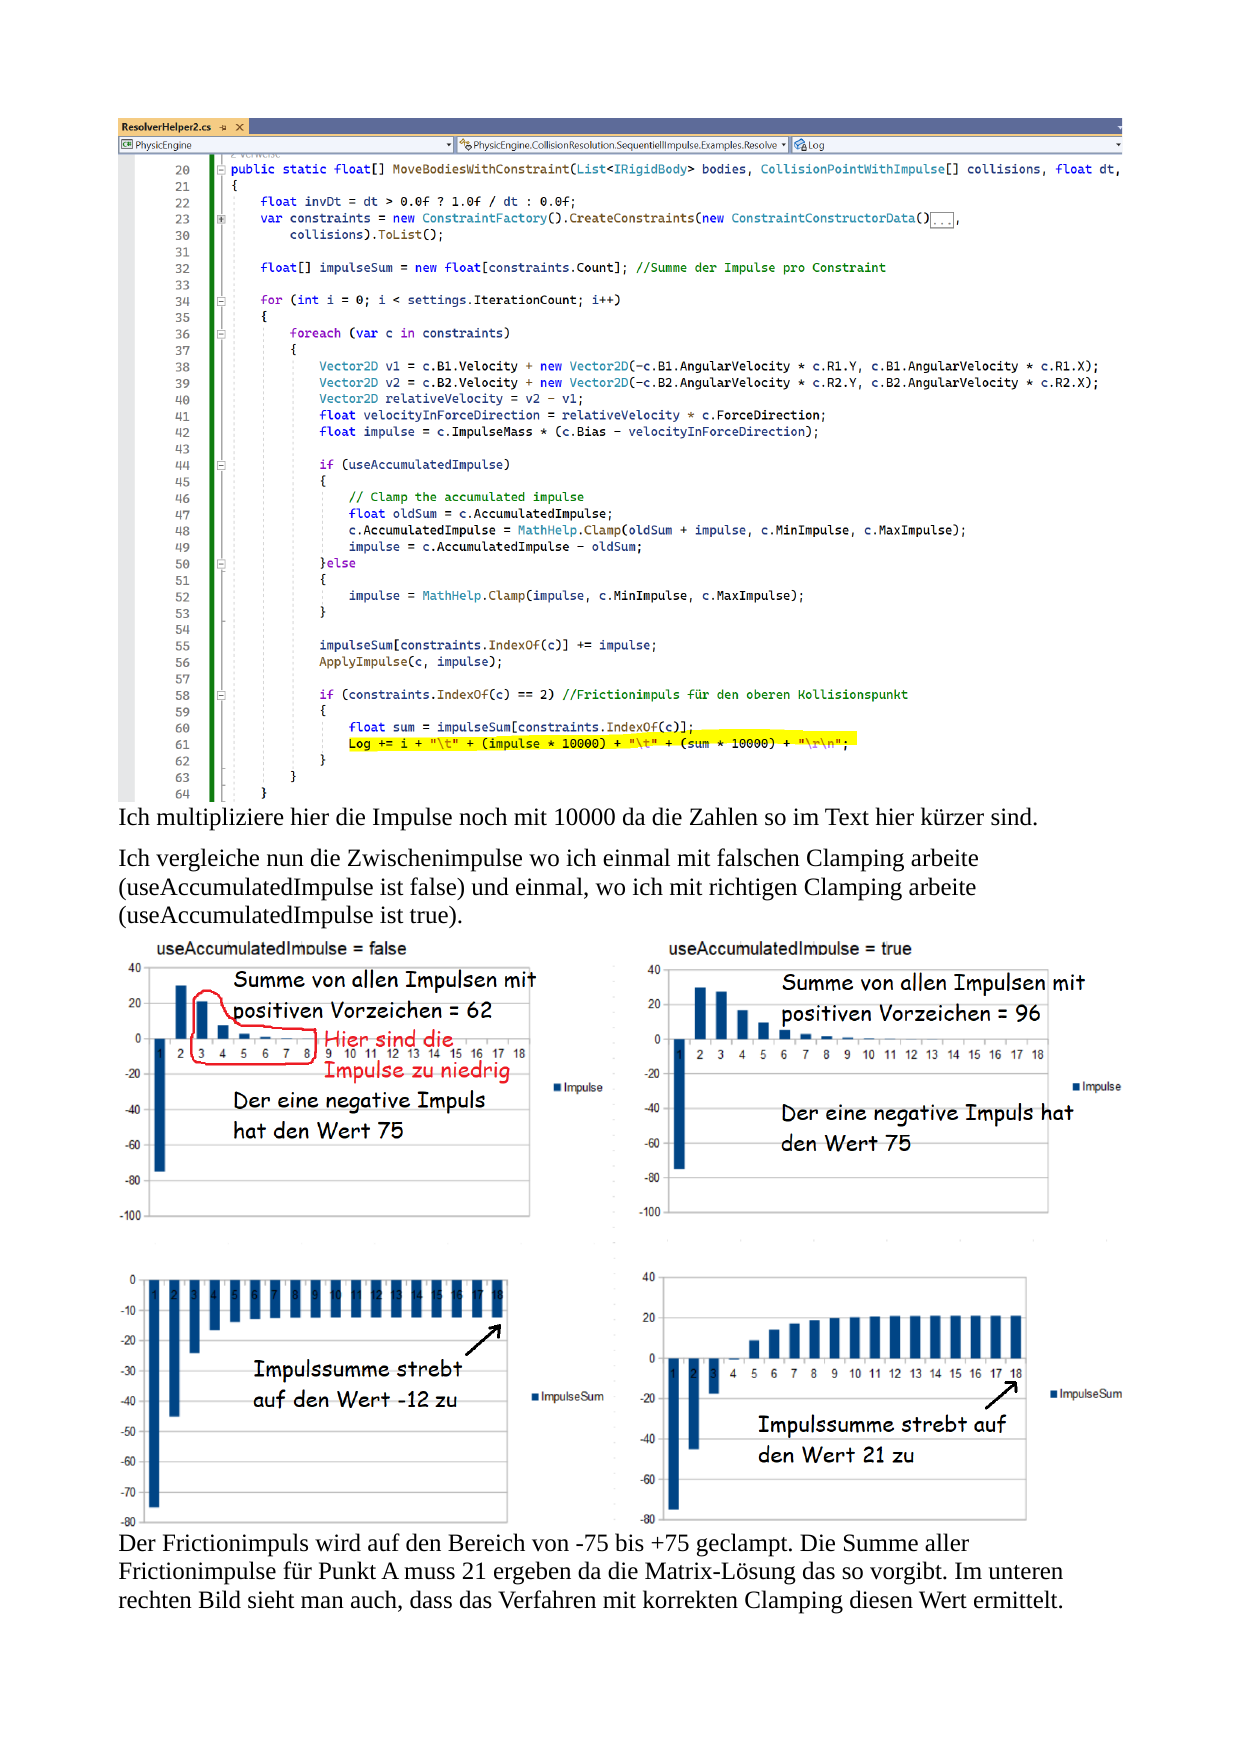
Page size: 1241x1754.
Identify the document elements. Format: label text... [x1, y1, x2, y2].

picture [118, 941, 1123, 1528]
text Der Frictionimpuls wird auf den Bereich von -75 bis +75 geclampt. Die Summe aller Frictionimpulse für Punkt A muss 21 ergeben da die Matrix-Lösung das so vorgibt. Im unteren rechten Bild sieht man auch, dass das Verfahren mit korrekten Clamping diesen Wert ermittelt. [118, 1528, 1122, 1614]
picture [118, 118, 1123, 802]
text Ich vergleiche nun die Zwischenimpulse wo ich einmal mit falschen Clamping arbeite (useAccumulatedImpulse ist false) und einmal, wo ich mit richtigen Clamping arbeite (useAccumulatedImpulse ist true). [118, 843, 1122, 929]
text Ich multipliziere hier die Impulse noch mit 10000 da die Zahlen so im Text hier kürzer sind. [118, 802, 1122, 831]
